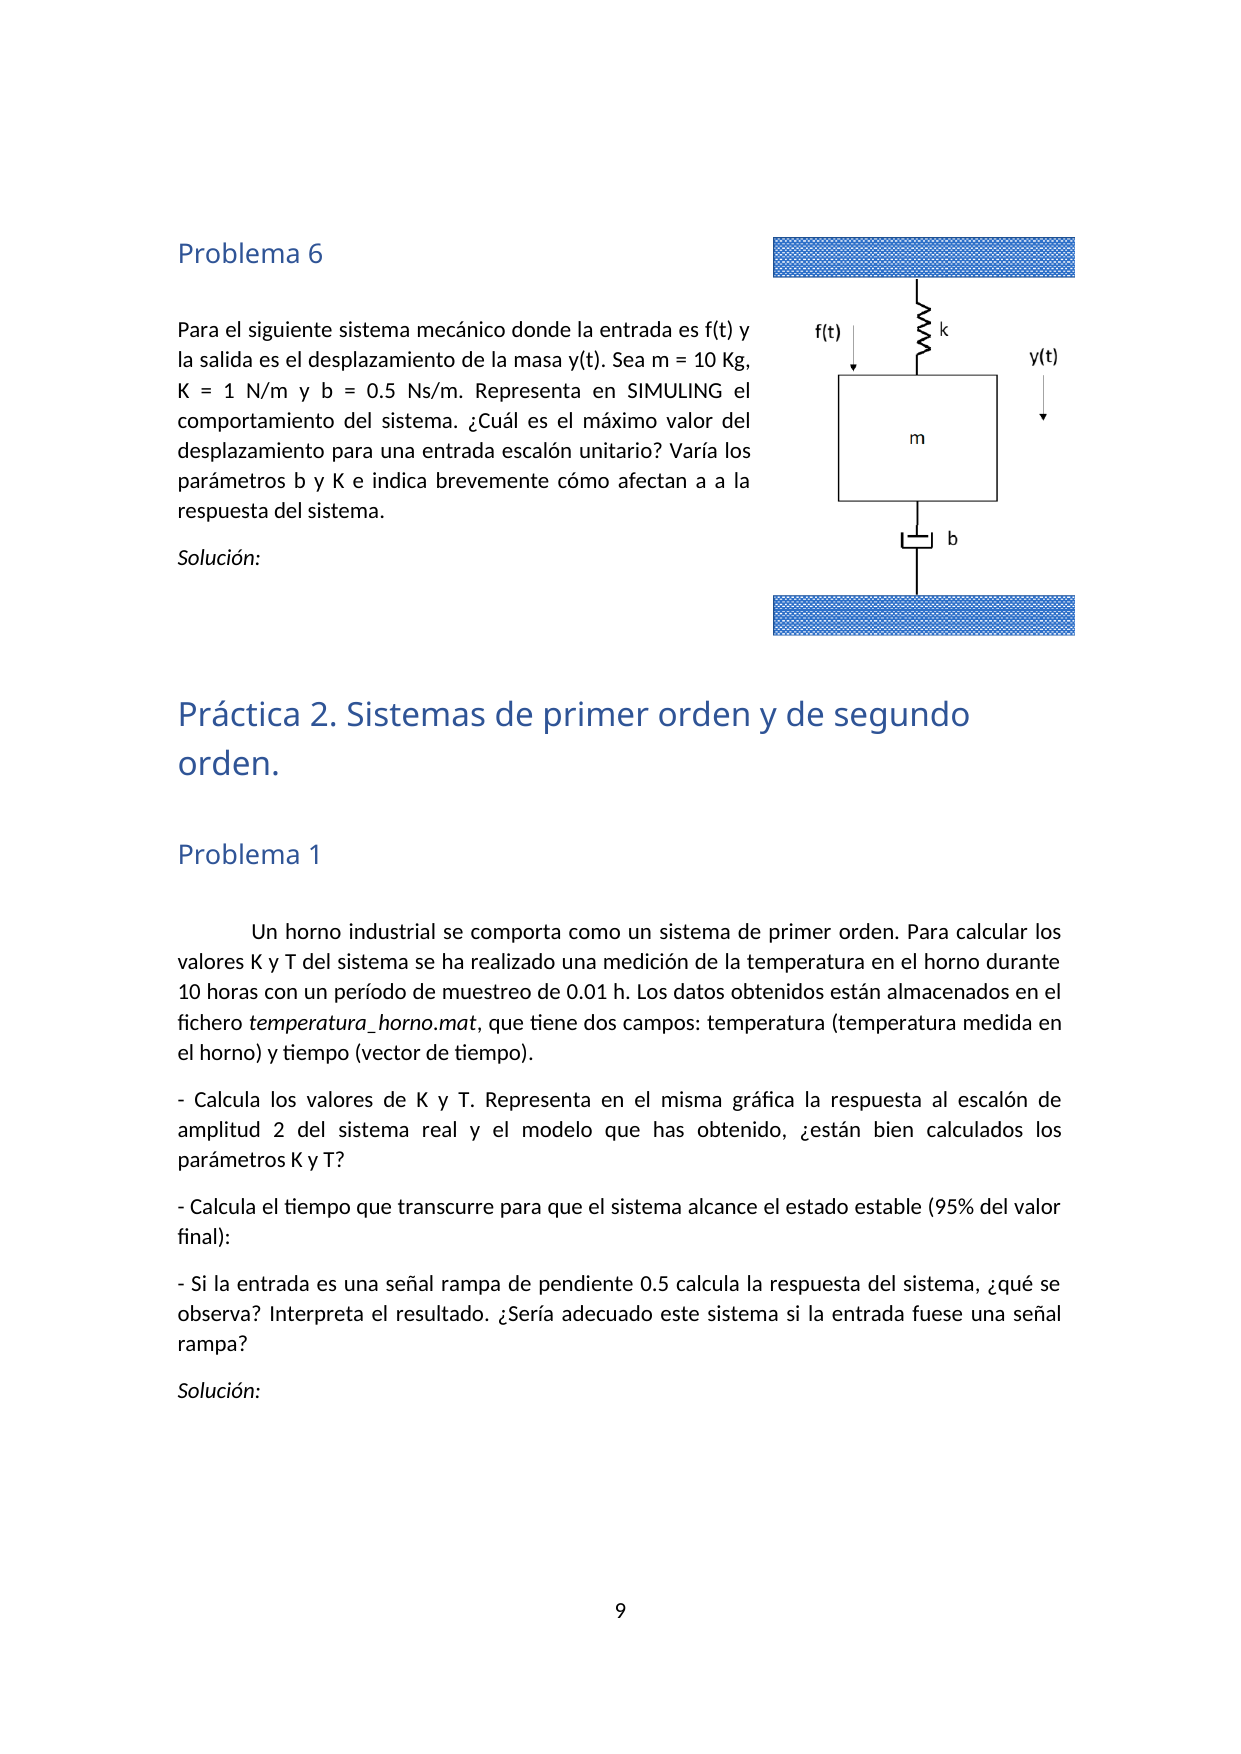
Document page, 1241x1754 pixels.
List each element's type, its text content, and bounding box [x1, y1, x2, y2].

text Para el siguiente sistema mecánico donde la entrada es f(t) y la salida es el desplazamiento de la masa y(t). Sea m = 10 Kg, K = 1 N/m y b = 0.5 Ns/m. Representa en SIMULING el comportamiento del sistema. ¿Cuál es el máximo valor del desplazamiento para una entrada escalón unitario? Varía los parámetros b y K e indica brevemente cómo afectan a a la respuesta del sistema. [177, 315, 769, 525]
text - Si la entrada es una señal rampa de pendiente 0.5 calcula la respuesta del sistema, ¿qué se observa? Interpreta el resultado. ¿Sería adecuado este sistema si la entrada fuese una señal rampa? [177, 1269, 1063, 1357]
text - Calcula los valores de K y T. Representa en el misma gráfica la respuesta al escalón de amplitud 2 del sistema real y el modelo que has obtenido, ¿están bien calculados los parámetros K y T? [177, 1085, 1063, 1173]
text Solución: [177, 1376, 1063, 1404]
subtitle Problema 6 [177, 234, 769, 271]
subtitle Problema 1 [177, 836, 1063, 873]
subtitle Práctica 2. Sistemas de primer orden y de segundo orden. [177, 691, 1063, 785]
text Un horno industrial se comporta como un sistema de primer orden. Para calcular los valores K y T del sistema se ha realizado una medición de la temperatura en el horno durante 10 horas con un período de muestreo de 0.01 h. Los datos obtenidos están almacenados en el fichero temperatura_horno.mat, que tiene dos campos: temperatura (temperatura medida en el horno) y tiempo (vector de tiempo). [177, 917, 1063, 1066]
picture [769, 233, 1077, 639]
text Solución: [177, 543, 769, 572]
text - Calcula el tiempo que transcurre para que el sistema alcance el estado estable (95% del valor final): [177, 1192, 1063, 1250]
